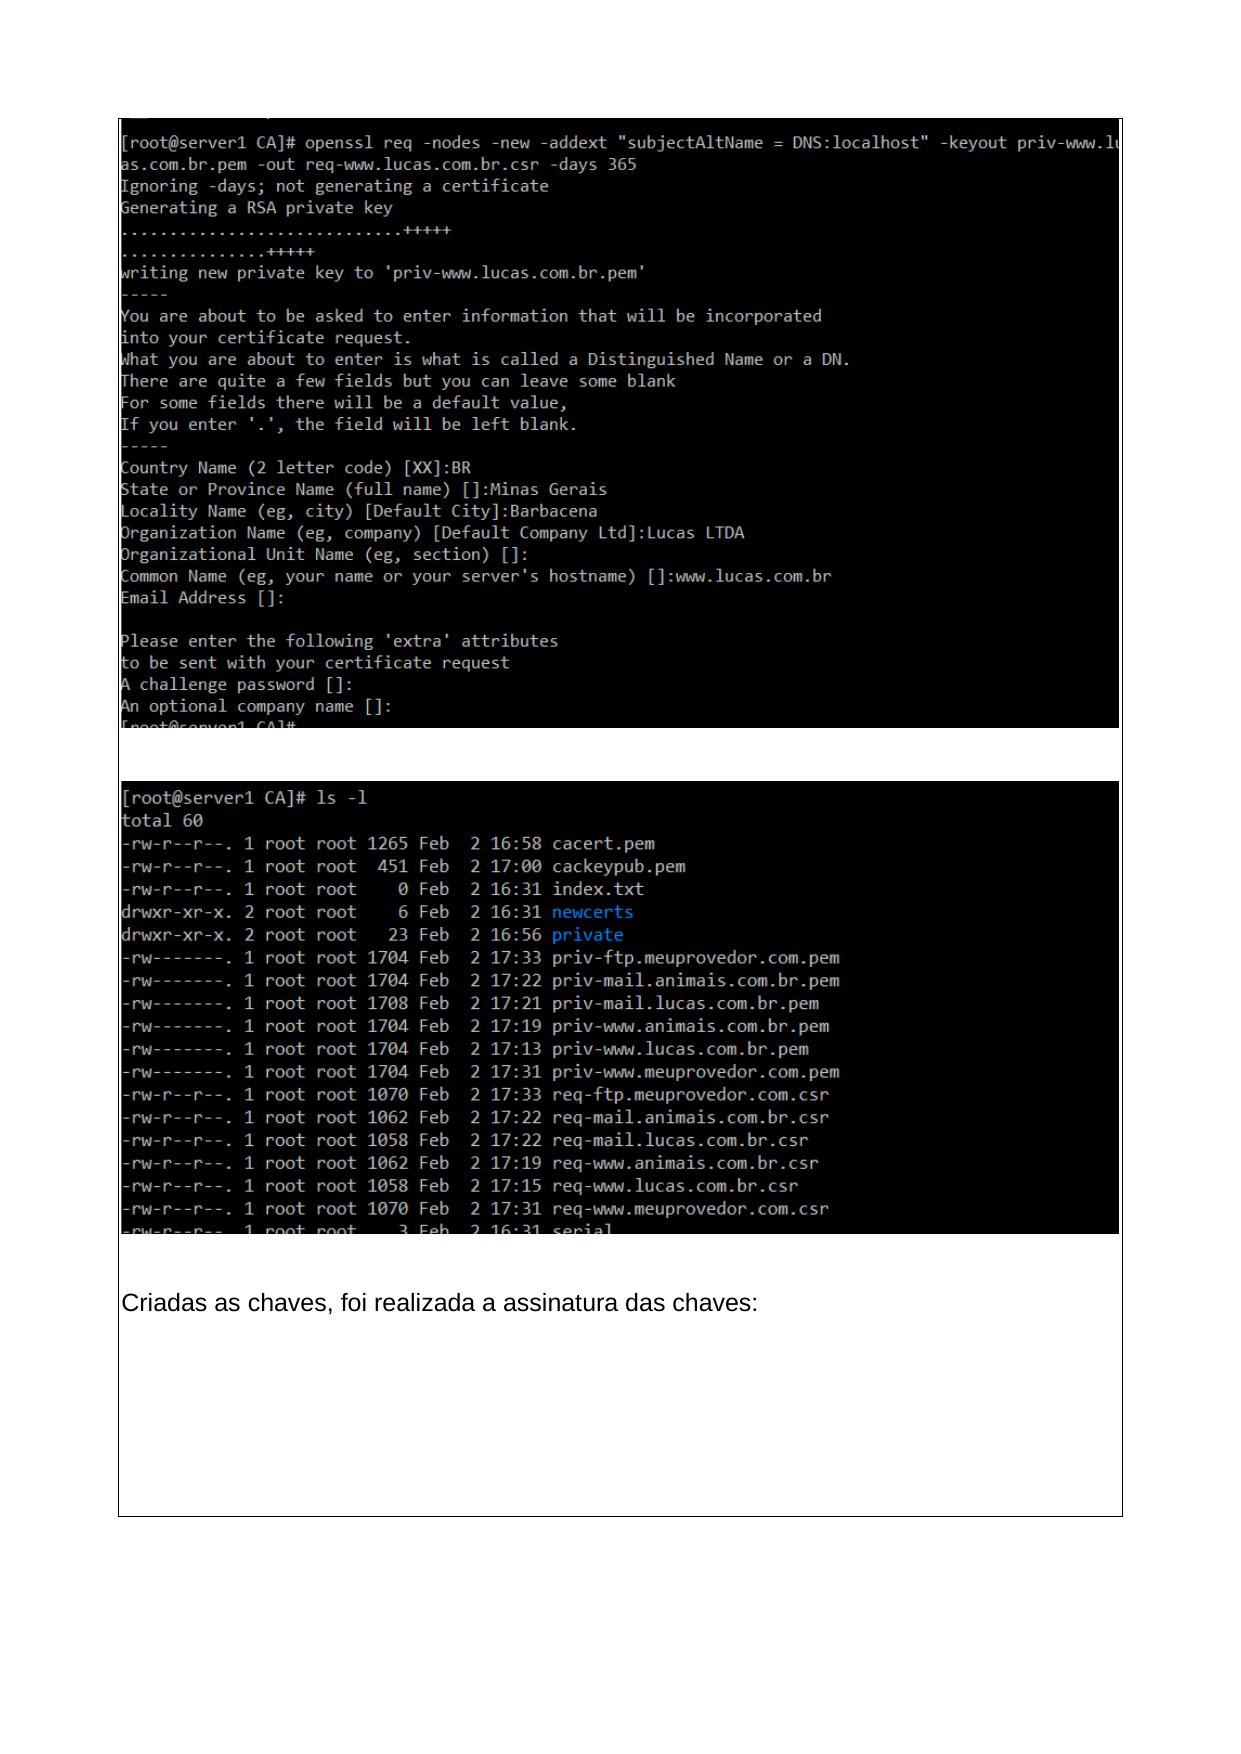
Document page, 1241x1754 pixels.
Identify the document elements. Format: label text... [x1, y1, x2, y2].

picture [121, 118, 1119, 728]
text Criadas as chaves, foi realizada a assinatura das chaves: [119, 1284, 1122, 1316]
picture [121, 781, 1119, 1234]
